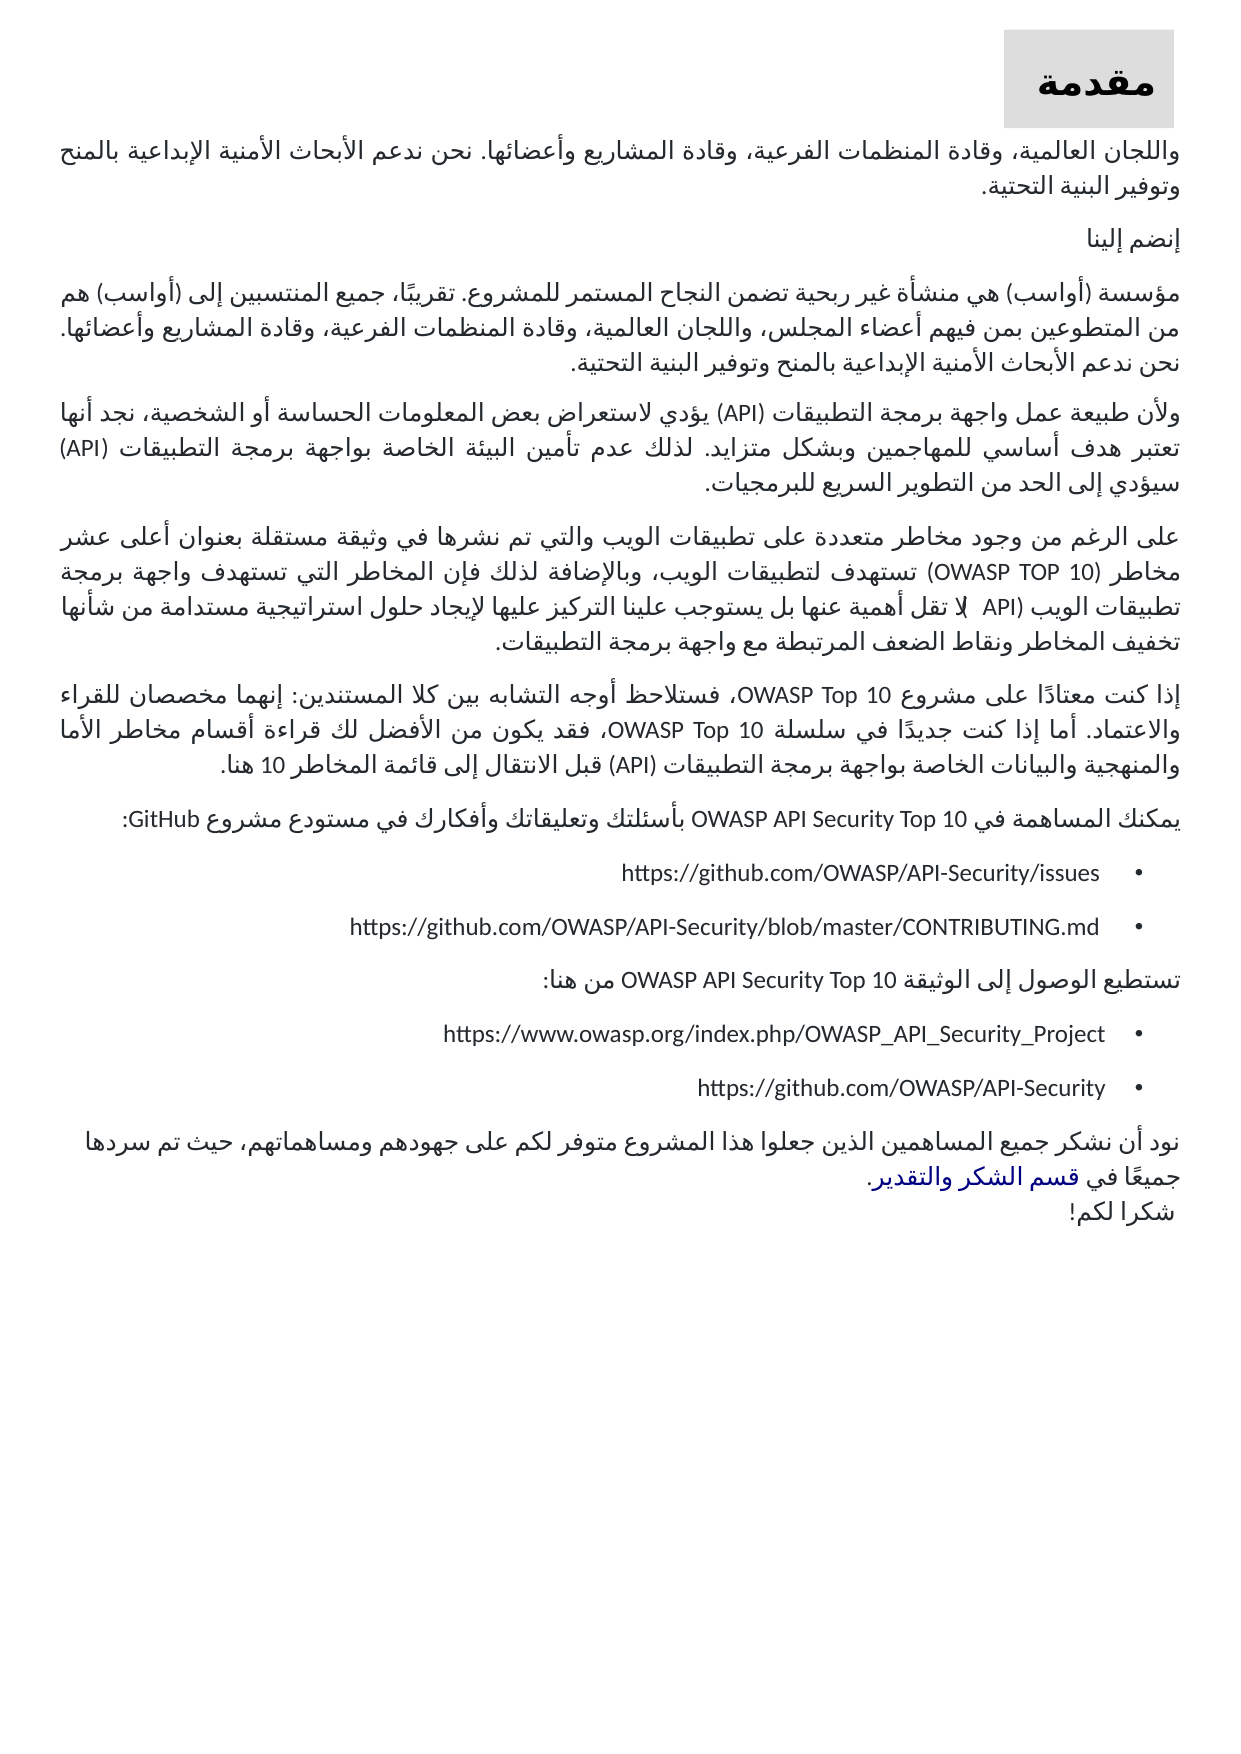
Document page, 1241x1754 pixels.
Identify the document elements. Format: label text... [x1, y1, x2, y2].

text إذا كنت معتادًا على مشروع OWASP Top 10، فستلاحظ أوجه التشابه بين كلا المستندين: إنهما مخصصان للقراء والاعتماد. أما إذا كنت جديدًا في سلسلة OWASP Top 10، فقد يكون من الأفضل لك قراءة أقسام مخاطر الأما والمنهجية والبيانات الخاصة بواجهة برمجة التطبيقات (API) قبل الانتقال إلى قائمة المخاطر 10 هنا. [59, 679, 1181, 780]
list https://www.owasp.org/index.php/OWASP_API_Security_Project [59, 1018, 1144, 1049]
text مؤسسة (أواسب) هي منشأة غير ربحية تضمن النجاح المستمر للمشروع. تقريبًا، جميع المنتسبين إلى (أواسب) هم من المتطوعين بمن فيهم أعضاء المجلس، واللجان العالمية، وقادة المنظمات الفرعية، وقادة المشاريع وأعضائها. نحن ندعم الأبحاث الأمنية الإبداعية بالمنح وتوفير البنية التحتية. [59, 135, 1181, 200]
list https://github.com/OWASP/API-Security/blob/master/CONTRIBUTING.md [59, 911, 1144, 941]
text على الرغم من وجود مخاطر متعددة على تطبيقات الويب والتي تم نشرها في وثيقة مستقلة بعنوان أعلى عشر مخاطر (OWASP TOP 10) تستهدف لتطبيقات الويب، وبالإضافة لذلك فإن المخاطر التي تستهدف واجهة برمجة تطبيقات الويب (API) لا تقل أهمية عنها بل يستوجب علينا التركيز عليها لإيجاد حلول استراتيجية مستدامة من شأنها تخفيف المخاطر ونقاط الضعف المرتبطة مع واجهة برمجة التطبيقات. [59, 521, 1181, 656]
text مؤسسة (أواسب) هي منشأة غير ربحية تضمن النجاح المستمر للمشروع. تقريبًا، جميع المنتسبين إلى (أواسب) هم من المتطوعين بمن فيهم أعضاء المجلس، واللجان العالمية، وقادة المنظمات الفرعية، وقادة المشاريع وأعضائها. نحن ندعم الأبحاث الأمنية الإبداعية بالمنح وتوفير البنية التحتية. [59, 277, 1181, 378]
text تستطيع الوصول إلى الوثيقة OWASP API Security Top 10 من هنا: [59, 964, 1181, 995]
list https://github.com/OWASP/API-Security/issues [59, 857, 1144, 887]
text شكرا لكم! [59, 1196, 1181, 1226]
text إنضم إلينا [59, 223, 1181, 254]
text يمكنك المساهمة في OWASP API Security Top 10 بأسئلتك وتعليقاتك وأفكارك في مستودع مشروع GitHub: [59, 803, 1181, 834]
text نود أن نشكر جميع المساهمين الذين جعلوا هذا المشروع متوفر لكم على جهودهم ومساهماتهم، حيث تم سردها جميعًا في قسم الشكر والتقدير. [59, 1126, 1181, 1191]
text ولأن طبيعة عمل واجهة برمجة التطبيقات (API) يؤدي لاستعراض بعض المعلومات الحساسة أو الشخصية، نجد أنها تعتبر هدف أساسي للمهاجمين وبشكل متزايد. لذلك عدم تأمين البيئة الخاصة بواجهة برمجة التطبيقات (API) سيؤدي إلى الحد من التطوير السريع للبرمجيات. [59, 397, 1181, 497]
list https://github.com/OWASP/API-Security [59, 1072, 1144, 1102]
